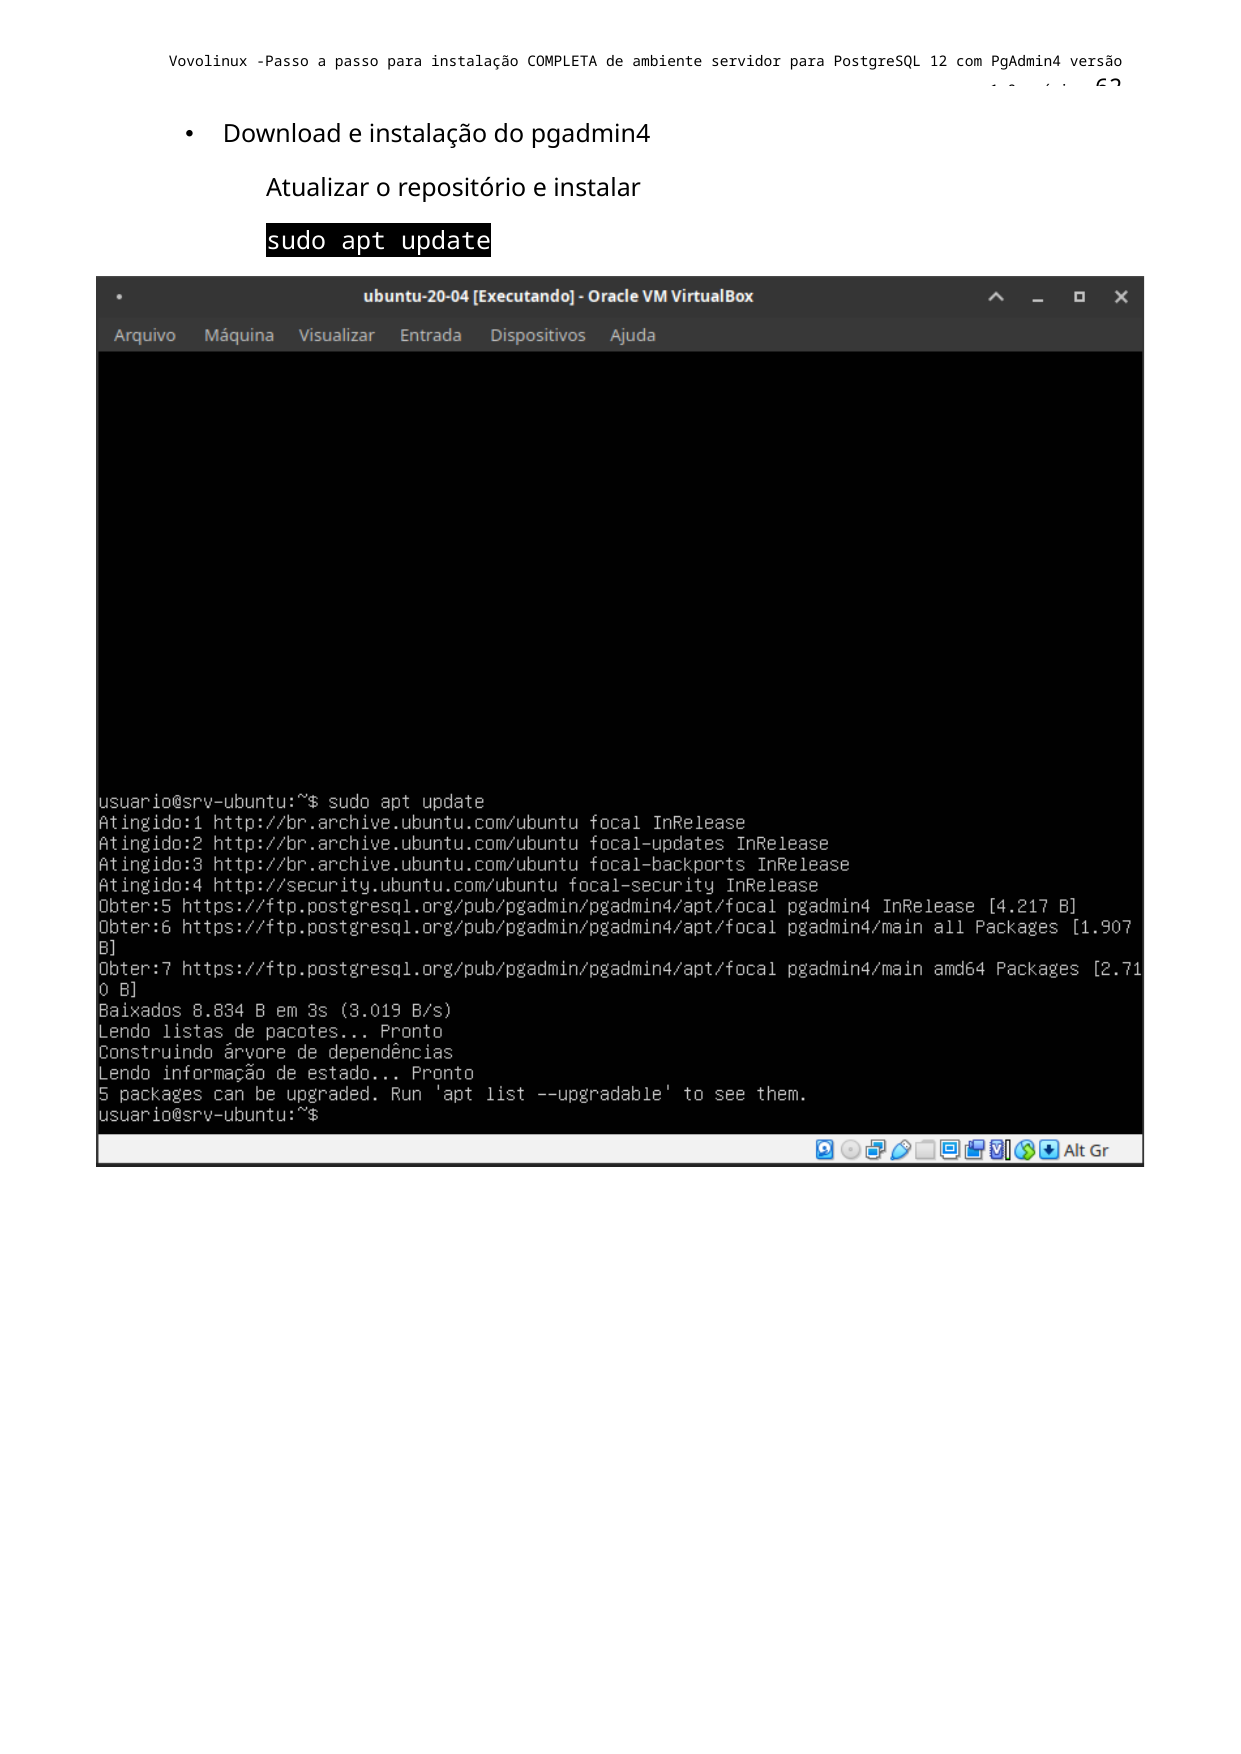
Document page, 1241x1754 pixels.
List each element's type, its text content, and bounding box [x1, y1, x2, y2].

picture [96, 276, 1145, 1167]
text sudo apt update [266, 223, 1122, 257]
list Download e instalação do pgadmin4 [185, 115, 1122, 149]
text Atualizar o repositório e instalar [266, 169, 1122, 203]
